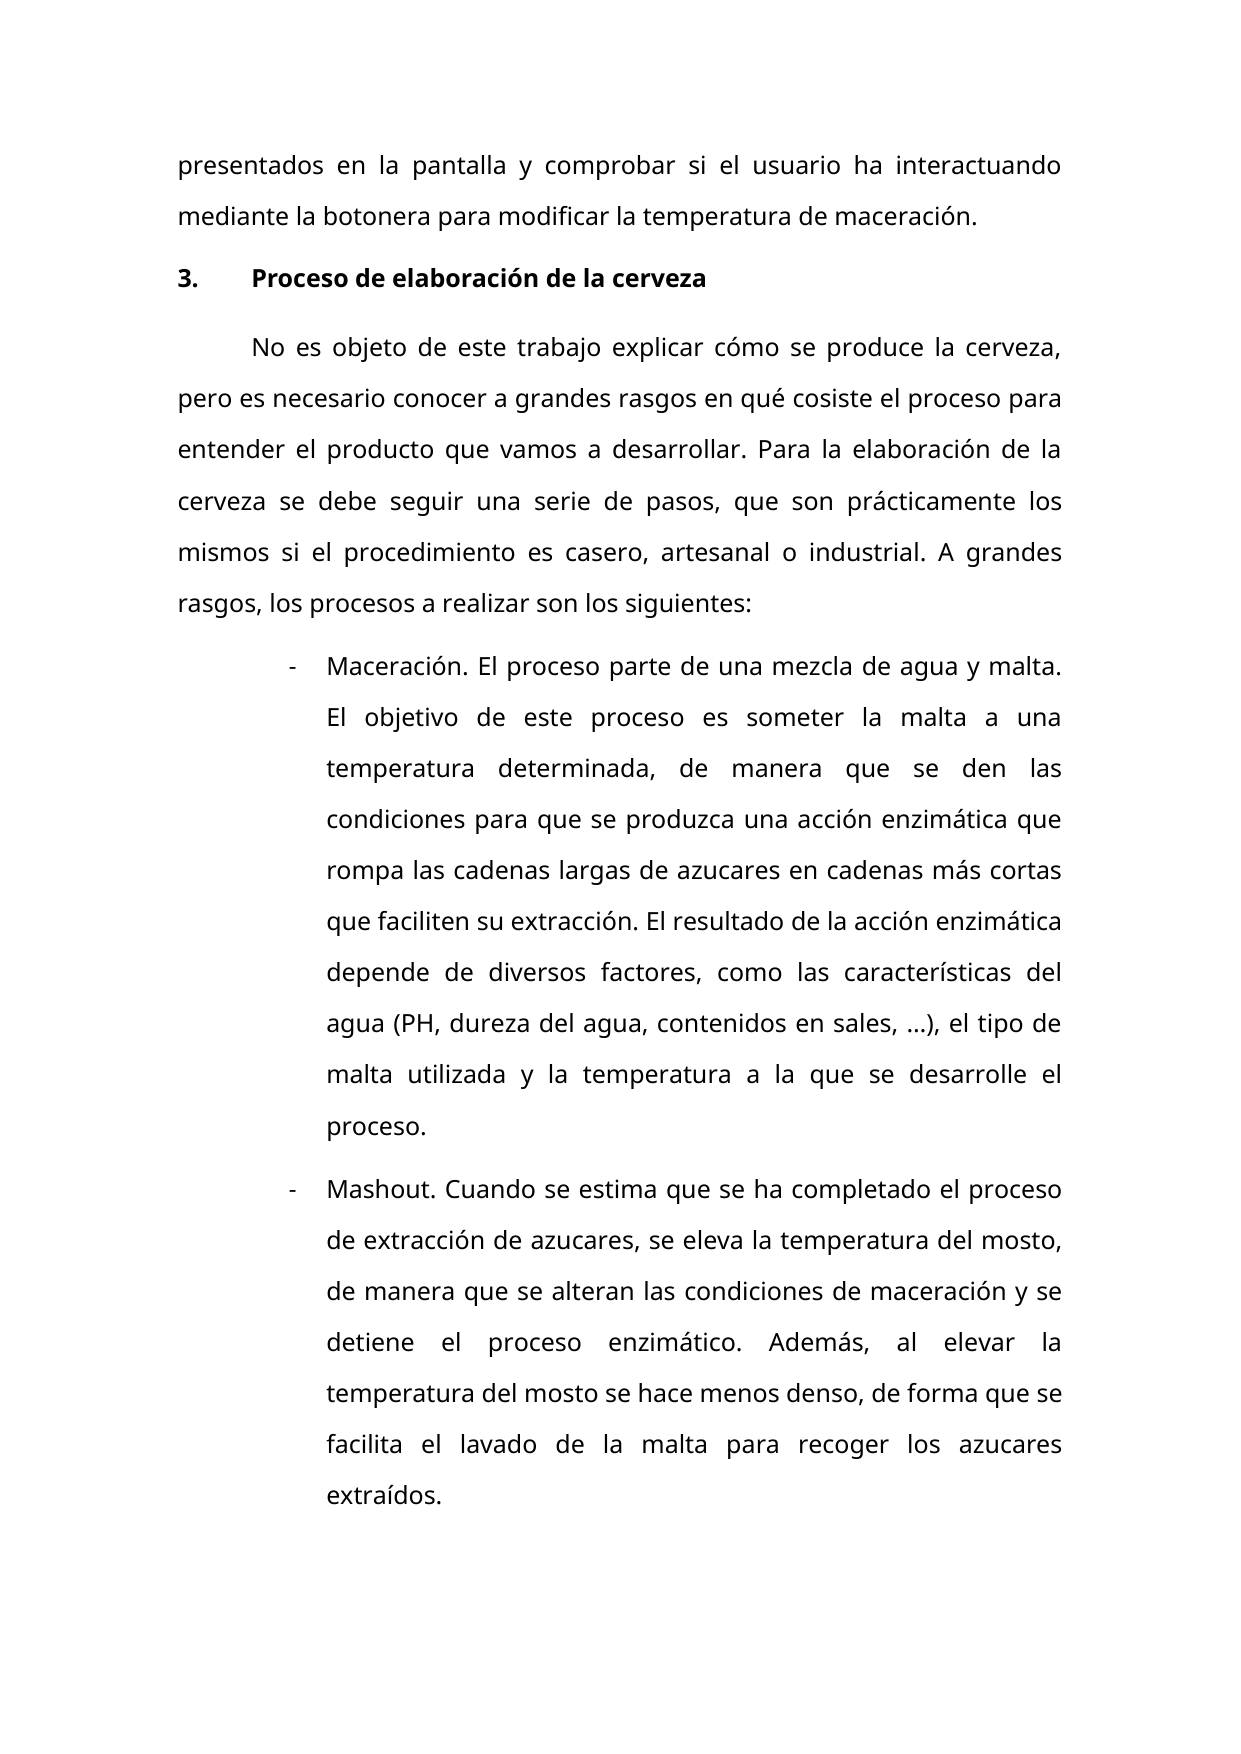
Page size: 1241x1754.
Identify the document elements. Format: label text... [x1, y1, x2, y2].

text presentados en la pantalla y comprobar si el usuario ha interactuando mediante la botonera para modificar la temperatura de maceración. [177, 148, 1063, 233]
text No es objeto de este trabajo explicar cómo se produce la cerveza, pero es necesario conocer a grandes rasgos en qué cosiste el proceso para entender el producto que vamos a desarrollar. Para la elaboración de la cerveza se debe seguir una serie de pasos, que son prácticamente los mismos si el procedimiento es casero, artesanal o industrial. A grandes rasgos, los procesos a realizar son los siguientes: [177, 330, 1063, 619]
list Mashout. Cuando se estima que se ha completado el proceso de extracción de azucares, se eleva la temperatura del mosto, de manera que se alteran las condiciones de maceración y se detiene el proceso enzimático. Además, al elevar la temperatura del mosto se hace menos denso, de forma que se facilita el lavado de la malta para recoger los azucares extraídos. [288, 1172, 1063, 1512]
subtitle Proceso de elaboración de la cerveza [177, 260, 1063, 294]
list Maceración. El proceso parte de una mezcla de agua y malta. El objetivo de este proceso es someter la malta a una temperatura determinada, de manera que se den las condiciones para que se produzca una acción enzimática que rompa las cadenas largas de azucares en cadenas más cortas que faciliten su extracción. El resultado de la acción enzimática depende de diversos factores, como las características del agua (PH, dureza del agua, contenidos en sales, …), el tipo de malta utilizada y la temperatura a la que se desarrolle el proceso. [288, 649, 1063, 1142]
